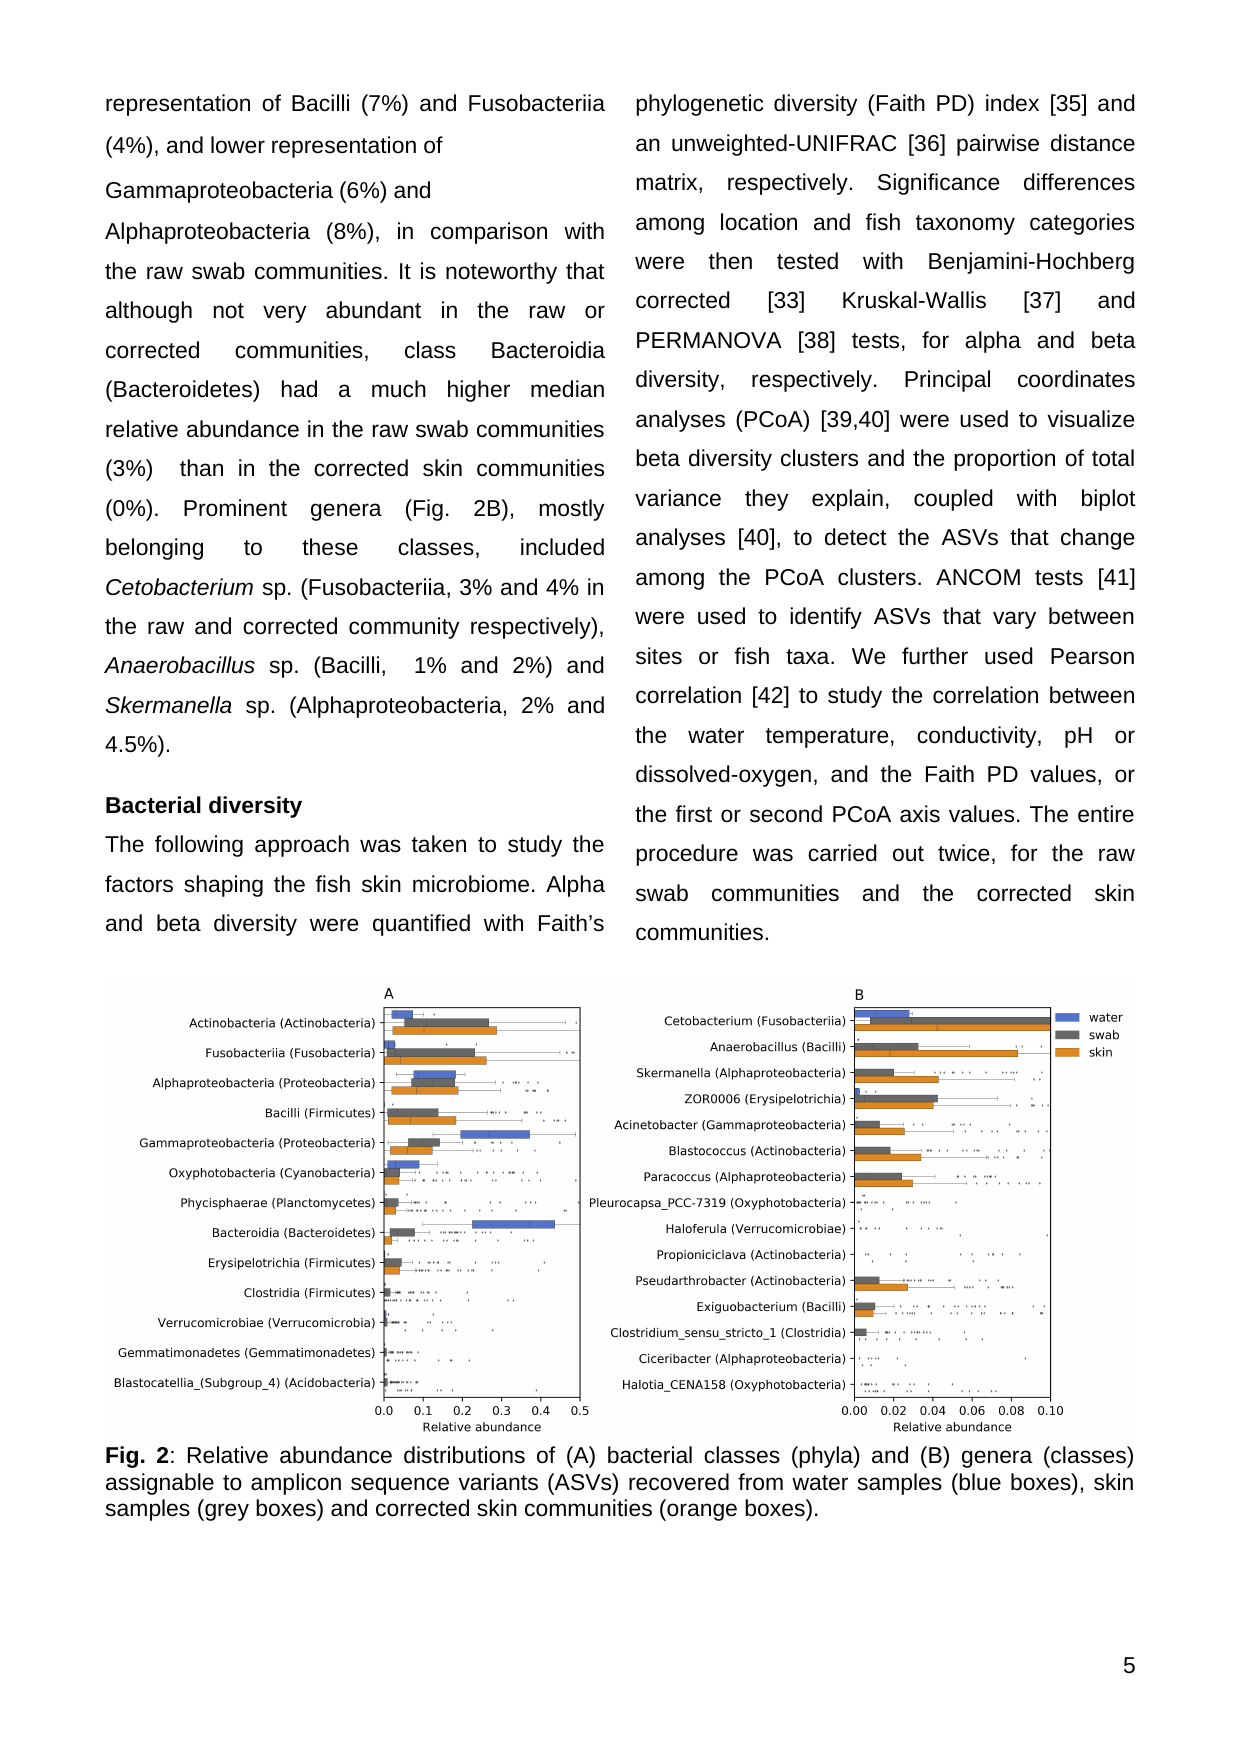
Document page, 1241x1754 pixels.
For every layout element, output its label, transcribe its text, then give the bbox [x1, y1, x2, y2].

text Fig. 2: Relative abundance distributions of (A) bacterial classes (phyla) and (B) genera (classes) assignable to amplicon sequence variants (ASVs) recovered from water samples (blue boxes), skin samples (grey boxes) and corrected skin communities (orange boxes). [105, 1442, 1136, 1521]
text representation of Bacilli (7%) and Fusobacteriia (4%), and lower representation of Gammaproteobacteria (6%) and Alphaproteobacteria (8%), in comparison with the raw swab communities. It is noteworthy that although not very abundant in the raw or corrected communities, class Bacteroidia (Bacteroidetes) had a much higher median relative abundance in the raw swab communities (3%) than in the corrected skin communities (0%). Prominent genera (Fig. 2B), mostly belonging to these classes, included Cetobacterium sp. (Fusobacteriia, 3% and 4% in the raw and corrected community respectively), Anaerobacillus sp. (Bacilli, 1% and 2%) and Skermanella sp. (Alphaproteobacteria, 2% and 4.5%). [105, 90, 605, 758]
text The following approach was taken to study the factors shaping the fish skin microbiome. Alpha and beta diversity were quantified with Faith’s [105, 831, 605, 937]
picture [105, 979, 1136, 1442]
text Bacterial diversity [105, 792, 605, 818]
text phylogenetic diversity (Faith PD) index [35] and an unweighted-UNIFRAC [36] pairwise distance matrix, respectively. Significance differences among location and fish taxonomy categories were then tested with Benjamini-Hochberg corrected [33] Kruskal-Wallis [37] and PERMANOVA [38] tests, for alpha and beta diversity, respectively. Principal coordinates analyses (PCoA) [39,40] were used to visualize beta diversity clusters and the proportion of total variance they explain, coupled with biplot analyses [40], to detect the ASVs that change among the PCoA clusters. ANCOM tests [41] were used to identify ASVs that vary between sites or fish taxa. We further used Pearson correlation [42] to study the correlation between the water temperature, conductivity, pH or dissolved-oxygen, and the Faith PD values, or the first or second PCoA axis values. The entire procedure was carried out twice, for the raw swab communities and the corrected skin communities. [635, 90, 1136, 945]
